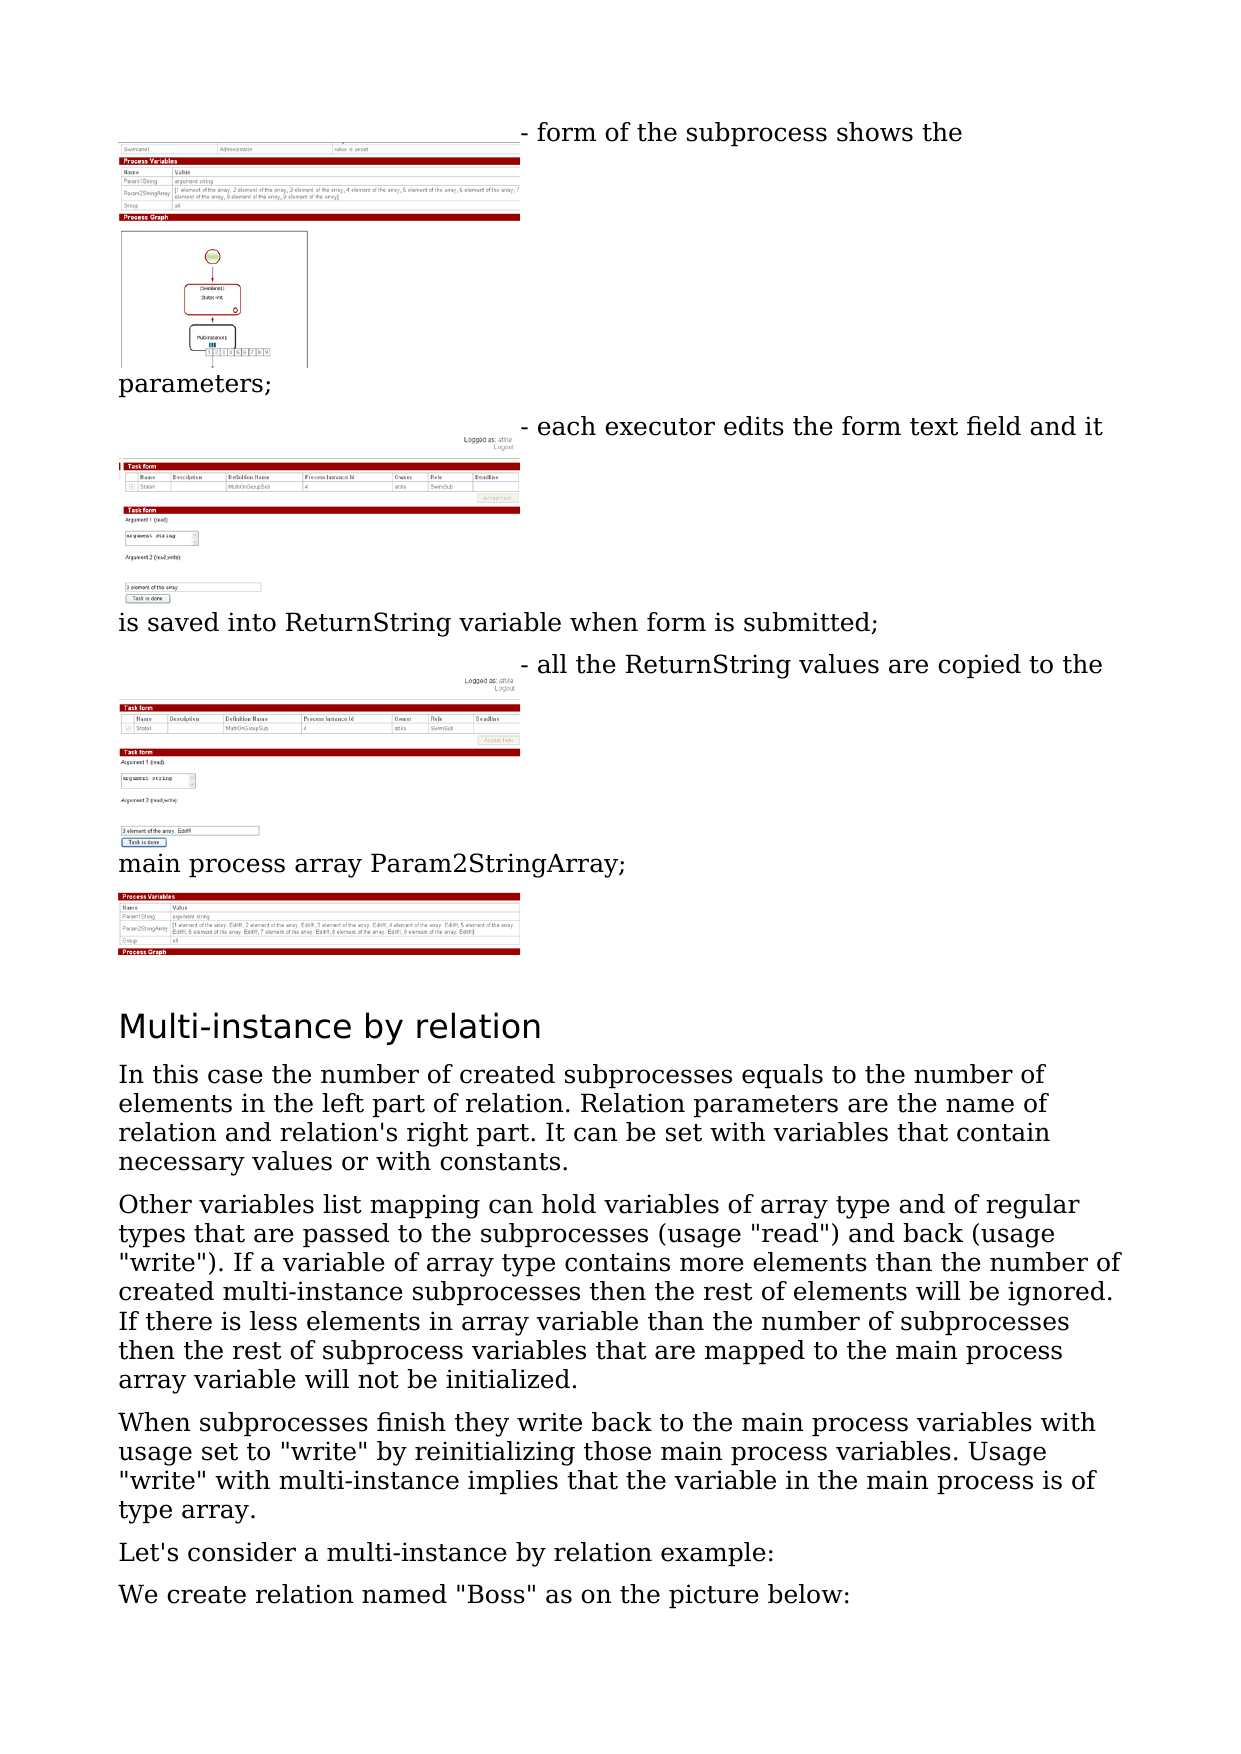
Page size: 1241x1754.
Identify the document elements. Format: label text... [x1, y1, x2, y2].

picture [118, 435, 521, 608]
text - form of the subprocess shows the parameters; [118, 118, 1122, 398]
subtitle Multi-instance by relation [118, 1007, 1122, 1046]
text We create relation named "Boss" as on the picture below: [118, 1581, 1122, 1610]
picture [118, 141, 521, 370]
text - each executor edits the form text field and it is saved into ReturnString variable when form is submitted; [118, 412, 1122, 637]
picture [118, 673, 521, 850]
text Other variables list mapping can hold variables of array type and of regular types that are passed to the subprocesses (usage "read") and back (usage "write"). If a variable of array type contains more elements than the number of created multi-instance subprocesses then the rest of elements will be ignored. If there is less elements in array variable than the number of subprocesses then the rest of subprocess variables that are mapped to the main process array variable will not be initialized. [118, 1190, 1122, 1394]
text - all the ReturnString values are copied to the main process array Param2StringArray; [118, 651, 1122, 878]
text In this case the number of created subprocesses equals to the number of elements in the left part of relation. Relation parameters are the name of relation and relation's right part. It can be set with variables that contain necessary values or with constants. [118, 1060, 1122, 1177]
text Let's consider a multi-instance by relation example: [118, 1538, 1122, 1567]
picture [118, 892, 521, 955]
text When subprocesses finish they write back to the main process variables with usage set to "write" by reinitializing those main process variables. Usage "write" with multi-instance implies that the variable in the main process is of type array. [118, 1408, 1122, 1524]
